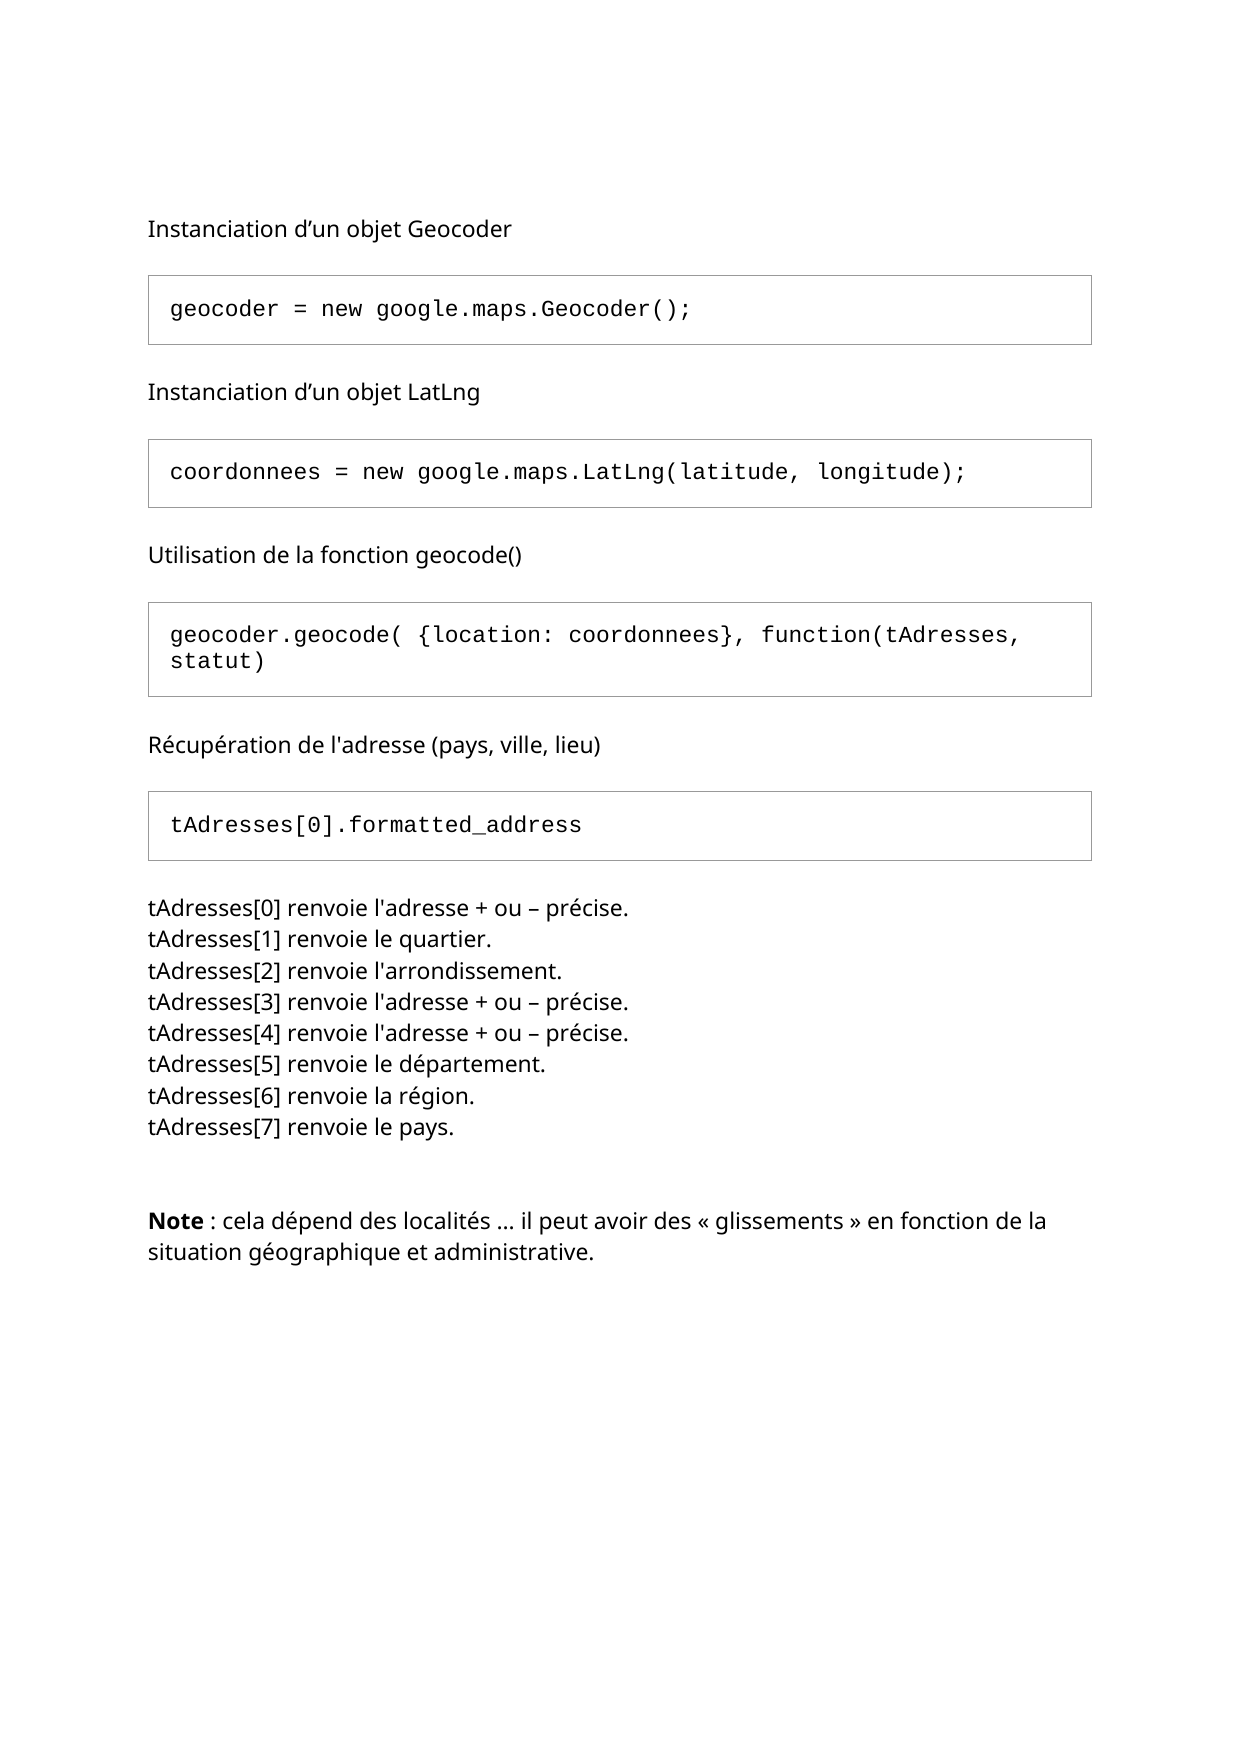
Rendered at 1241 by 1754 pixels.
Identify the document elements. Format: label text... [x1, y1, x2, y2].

text tAdresses[3] renvoie l'adresse + ou – précise. [148, 986, 1092, 1017]
text Instanciation d’un objet Geocoder [148, 212, 1092, 244]
text tAdresses[0] renvoie l'adresse + ou – précise. [148, 892, 1092, 923]
text geocoder.geocode( {location: coordonnees}, function(tAdresses, statut) [149, 603, 1091, 696]
text tAdresses[5] renvoie le département. [148, 1048, 1092, 1080]
text tAdresses[6] renvoie la région. [148, 1080, 1092, 1111]
text tAdresses[4] renvoie l'adresse + ou – précise. [148, 1017, 1092, 1048]
text Instanciation d’un objet LatLng [148, 376, 1092, 407]
text Récupération de l'adresse (pays, ville, lieu) [148, 729, 1092, 760]
text tAdresses[2] renvoie l'arrondissement. [148, 955, 1092, 986]
text Utilisation de la fonction geocode() [148, 539, 1092, 571]
text Note : cela dépend des localités … il peut avoir des « glissements » en fonction de la situation géographique et administrative. [148, 1205, 1092, 1267]
text tAdresses[0].formatted_address [149, 792, 1091, 860]
text tAdresses[7] renvoie le pays. [148, 1111, 1092, 1142]
text tAdresses[1] renvoie le quartier. [148, 923, 1092, 955]
text coordonnees = new google.maps.LatLng(latitude, longitude); [149, 440, 1091, 507]
text geocoder = new google.maps.Geocoder(); [149, 276, 1091, 344]
